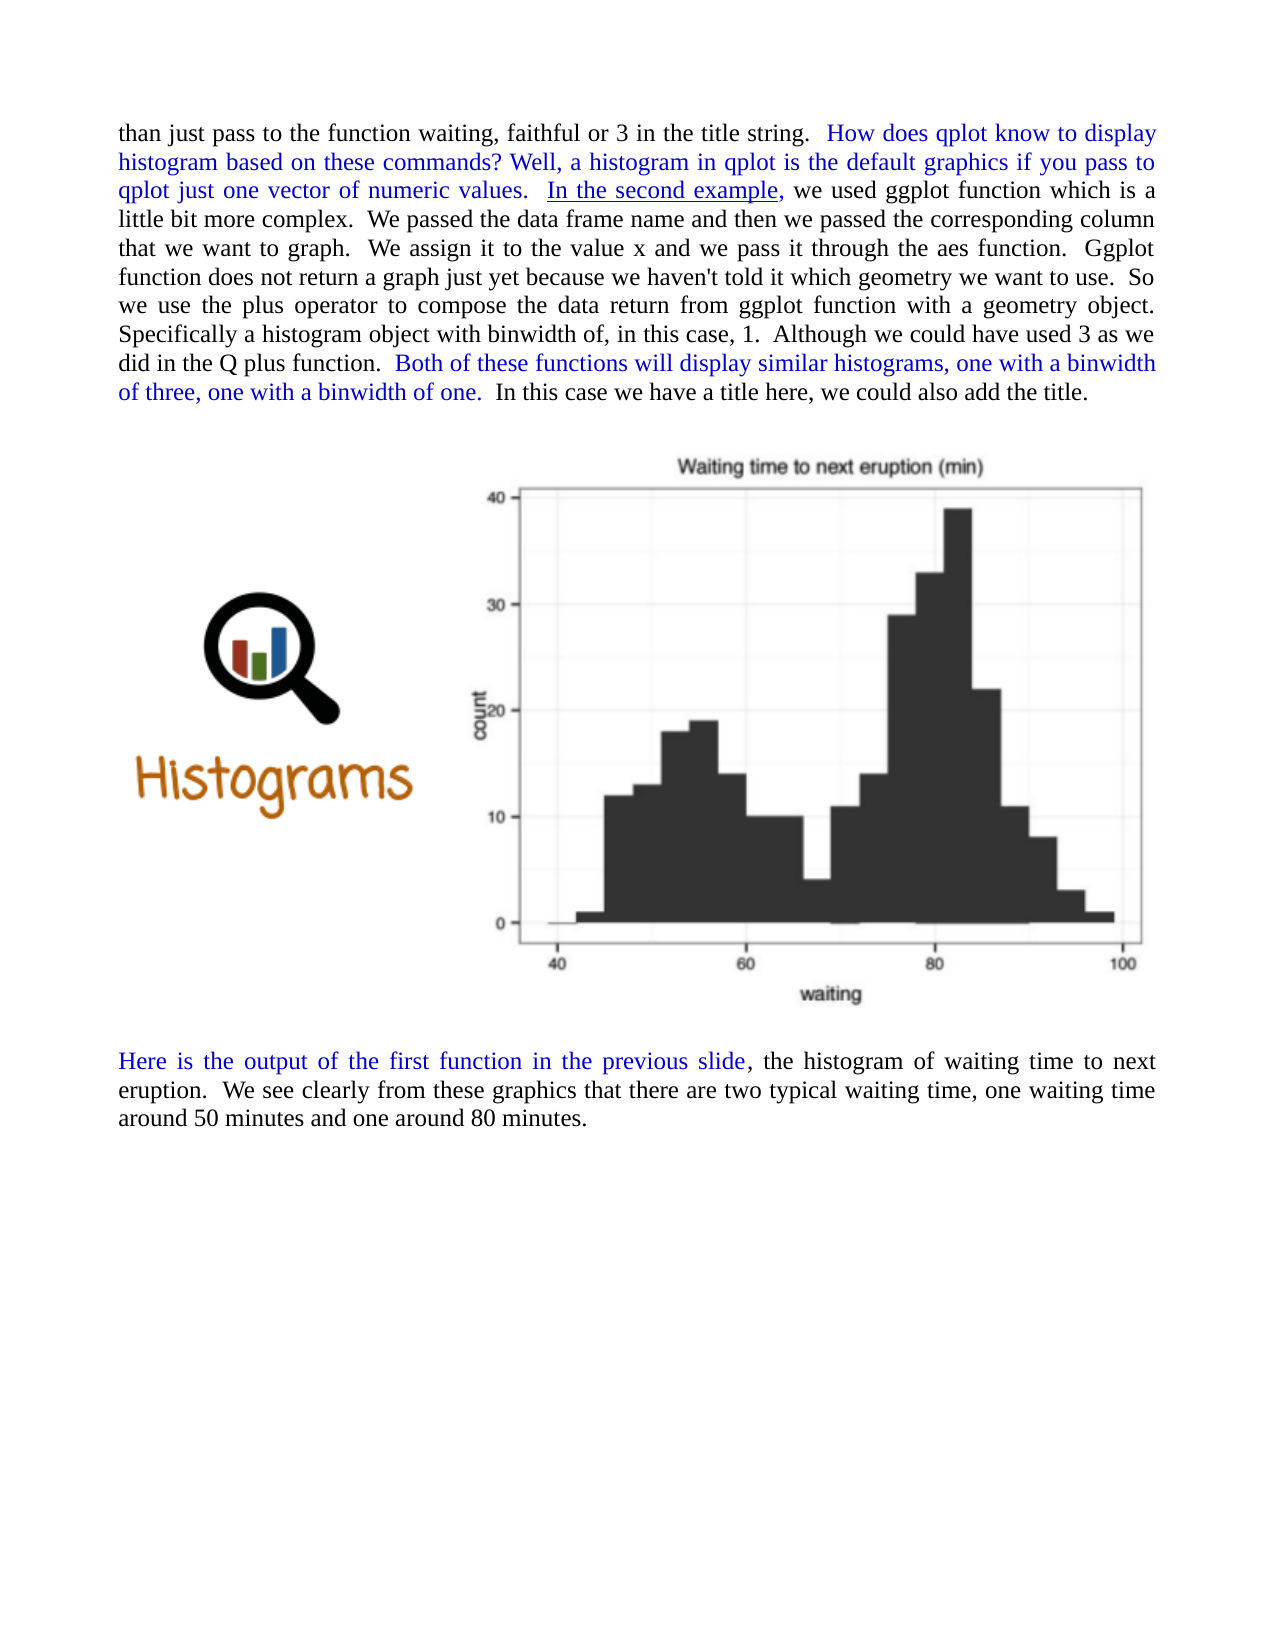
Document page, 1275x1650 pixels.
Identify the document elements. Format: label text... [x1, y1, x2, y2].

text Here is the output of the first function in the previous slide, the histogram of waiting time to next eruption. We see clearly from these graphics that there are two typical waiting time, one waiting time around 50 minutes and one around 80 minutes. [118, 1046, 1157, 1132]
picture [120, 434, 1155, 1018]
text than just pass to the function waiting, faithful or 3 in the title string. How does qplot know to display histogram based on these commands? Well, a histogram in qplot is the default graphics if you pass to qplot just one vector of numeric values. In the second example, we used ggplot function which is a little bit more complex. We passed the data frame name and then we passed the corresponding column that we want to graph. We assign it to the value x and we pass it through the aes function. Ggplot function does not return a graph just yet because we haven't told it which geometry we want to use. So we use the plus operator to compose the data return from ggplot function with a geometry object. Specifically a histogram object with binwidth of, in this case, 1. Although we could have used 3 as we did in the Q plus function. Both of these functions will display similar histograms, one with a binwidth of three, one with a binwidth of one. In this case we have a title here, we could also add the title. [118, 118, 1157, 406]
